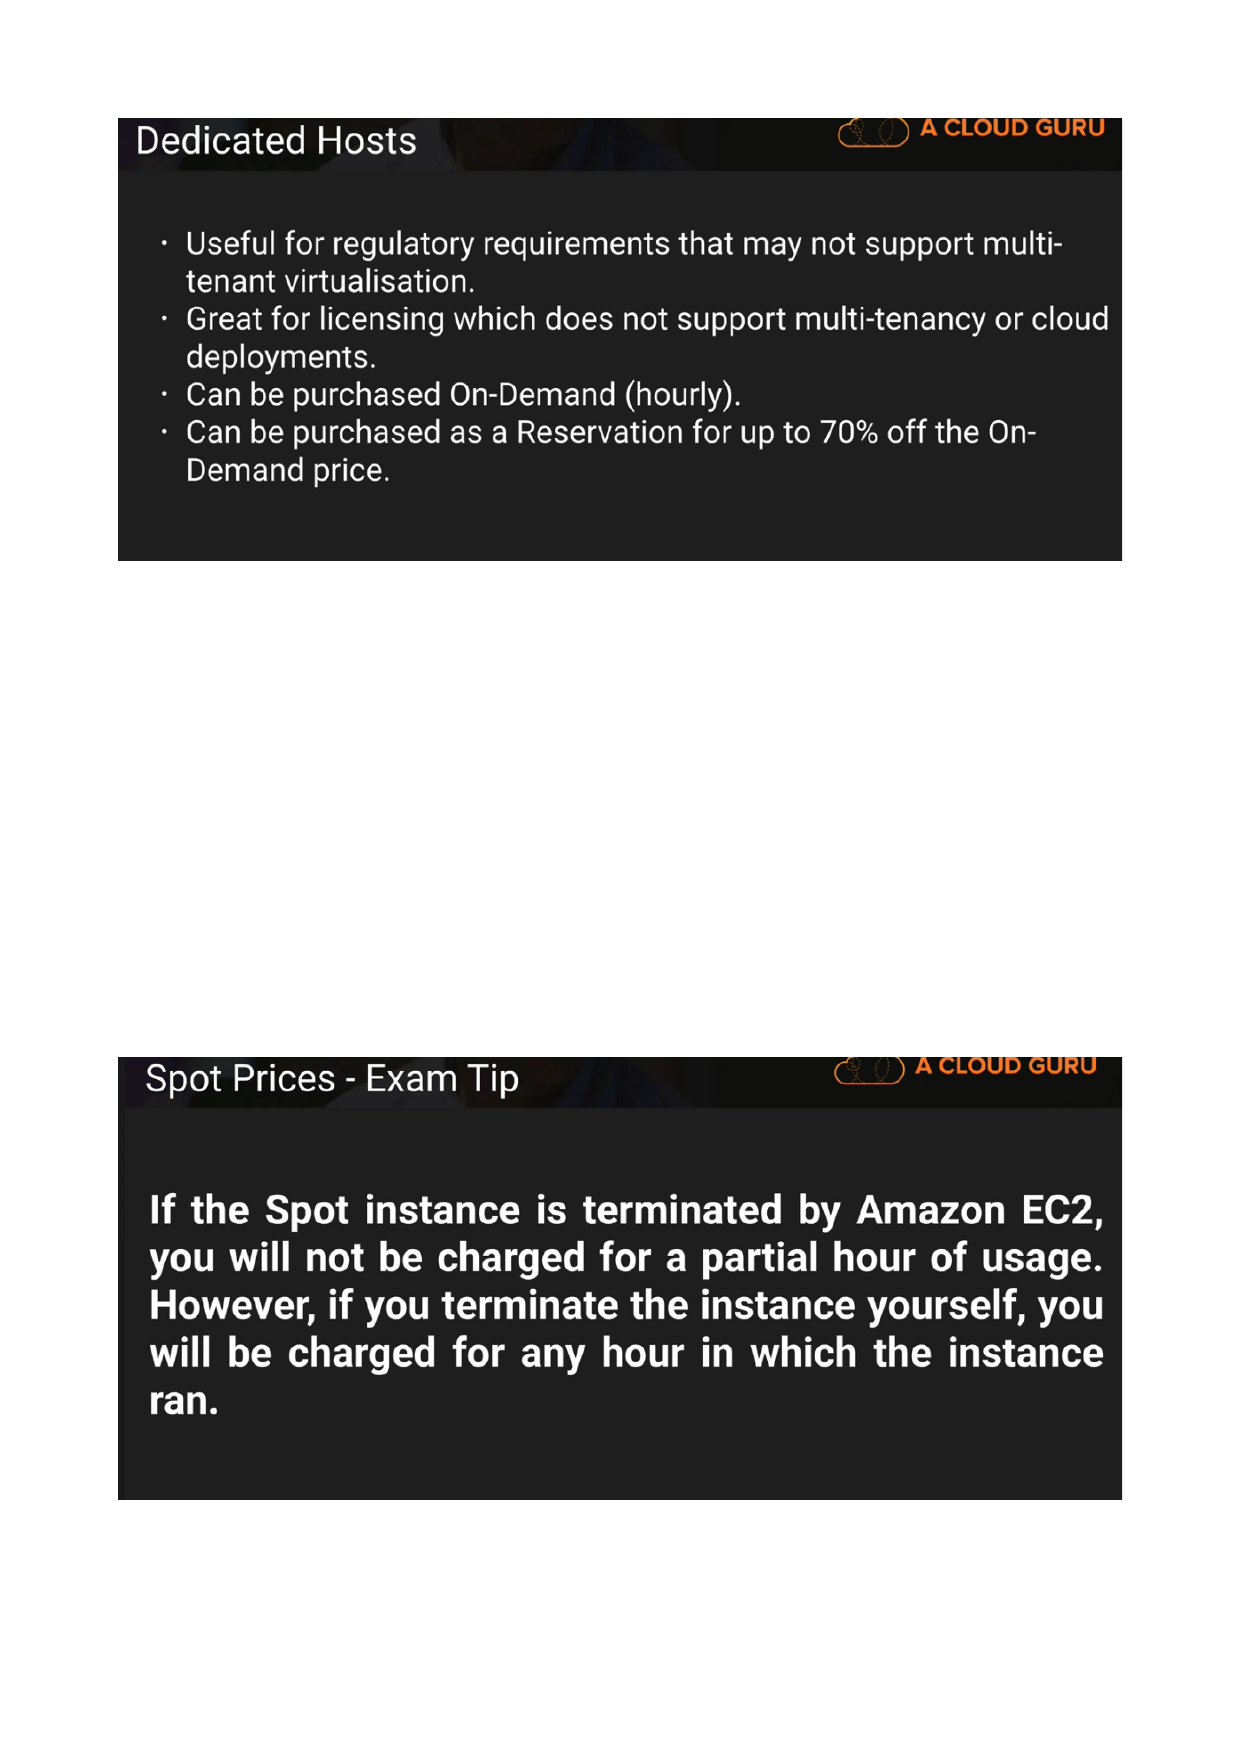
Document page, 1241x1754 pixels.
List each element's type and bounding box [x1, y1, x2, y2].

picture [118, 118, 1123, 561]
picture [118, 1057, 1123, 1500]
